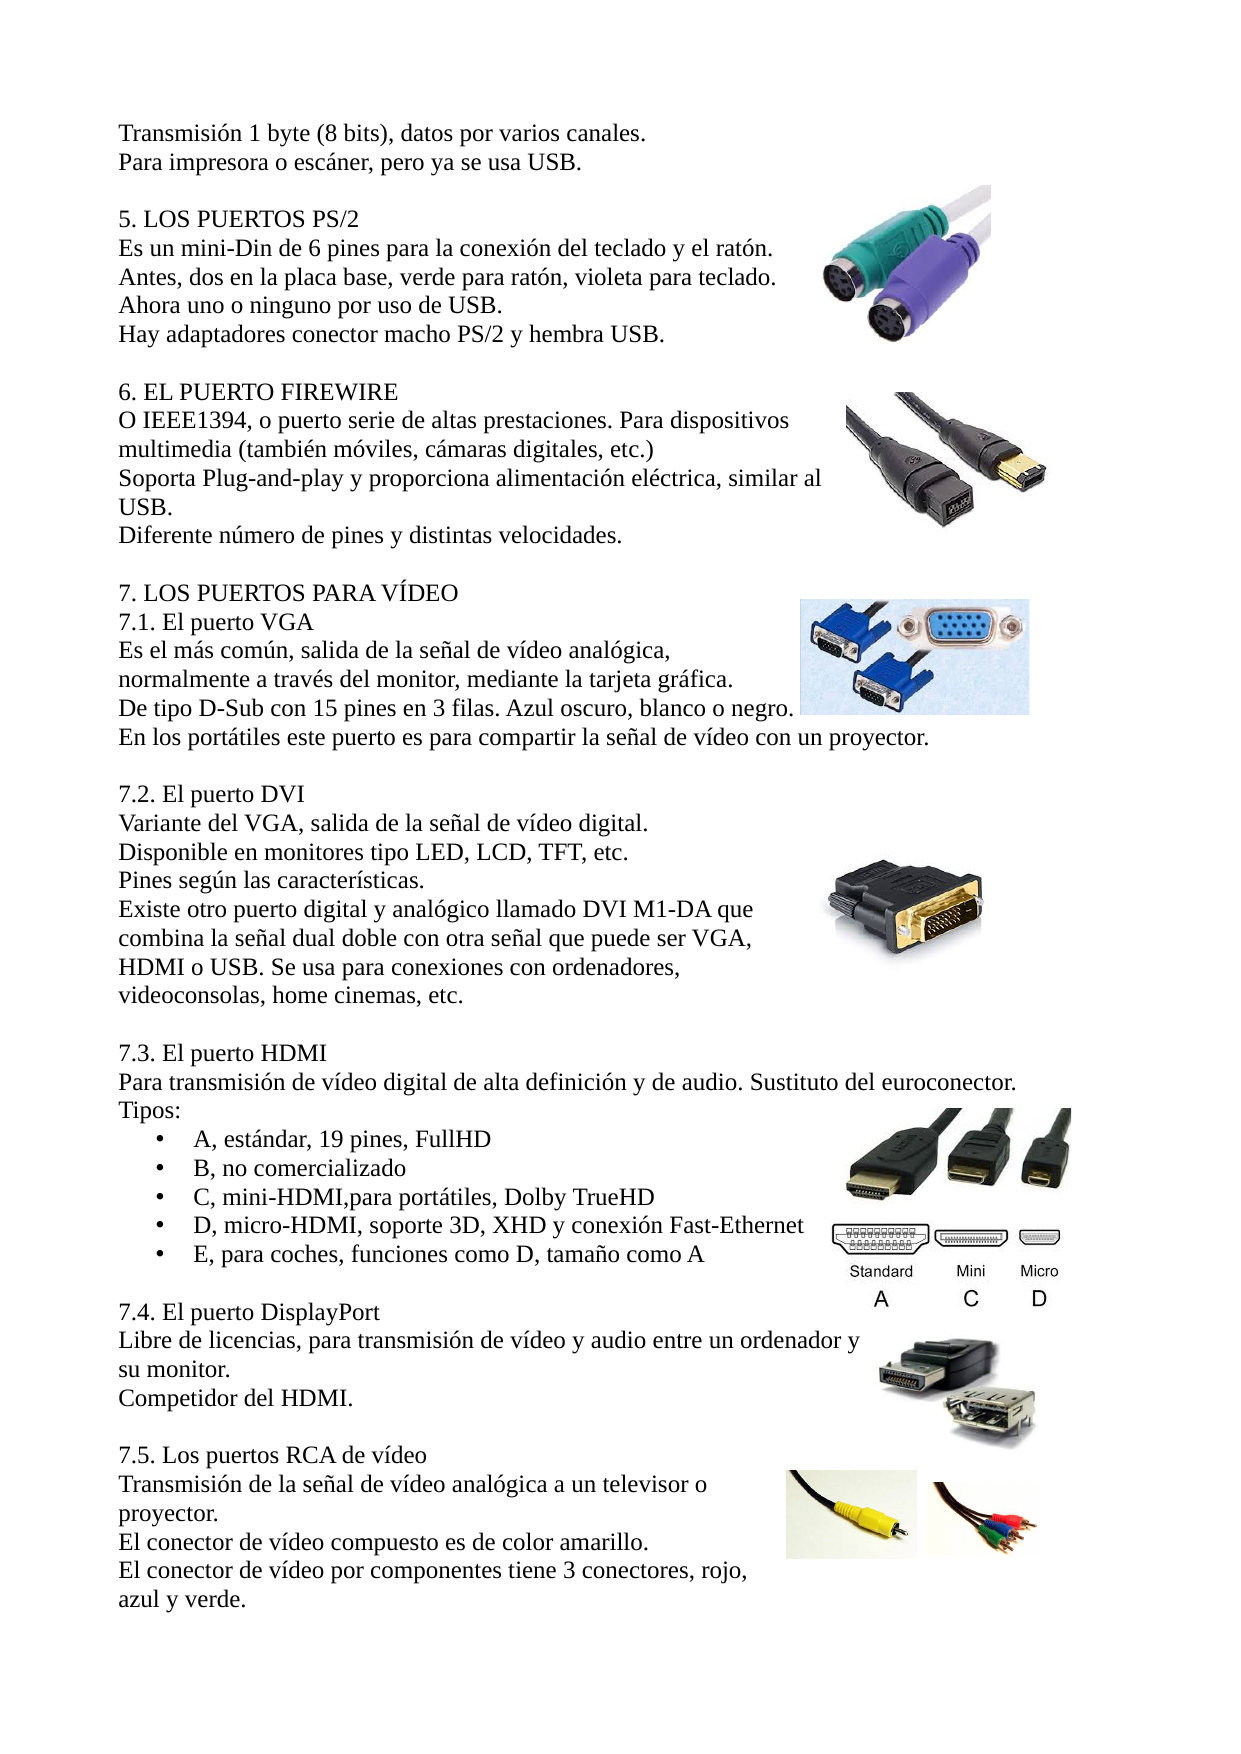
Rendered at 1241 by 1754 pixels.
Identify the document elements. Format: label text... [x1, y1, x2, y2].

text O IEEE1394, o puerto serie de altas prestaciones. Para dispositivos multimedia (también móviles, cámaras digitales, etc.) [118, 406, 846, 463]
picture [816, 801, 1002, 987]
text [991, 262, 1122, 291]
text Variante del VGA, salida de la señal de vídeo digital. [118, 808, 816, 837]
text [1002, 808, 1122, 837]
text [1041, 1527, 1122, 1556]
text Competidor del HDMI. [118, 1383, 874, 1412]
picture [846, 392, 1057, 545]
text 7.4. El puerto DisplayPort [118, 1297, 1122, 1326]
text [991, 233, 1122, 262]
list [1072, 1239, 1122, 1268]
picture [807, 185, 991, 369]
text Para transmisión de vídeo digital de alta definición y de audio. Sustituto del euroconector. [118, 1067, 1122, 1096]
text [991, 204, 1122, 233]
picture [800, 599, 1030, 715]
picture [874, 1329, 1045, 1453]
text [1030, 607, 1122, 636]
list D, micro-HDMI, soporte 3D, XHD y conexión Fast-Ethernet [156, 1211, 829, 1239]
list B, no comercializado [156, 1153, 829, 1182]
text 6. EL PUERTO FIREWIRE [118, 377, 1122, 406]
text El conector de vídeo compuesto es de color amarillo. [118, 1527, 785, 1556]
text Diferente número de pines y distintas velocidades. [118, 521, 1122, 549]
text [1057, 406, 1122, 463]
list C, mini-HDMI,para portátiles, Dolby TrueHD [156, 1182, 829, 1211]
text Para impresora o escáner, pero ya se usa USB. [118, 147, 1122, 176]
text Soporta Plug-and-play y proporciona alimentación eléctrica, similar al USB. [118, 463, 846, 521]
picture [785, 1470, 918, 1559]
list A, estándar, 19 pines, FullHD [156, 1124, 829, 1153]
text [991, 291, 1122, 319]
text [1030, 636, 1122, 693]
list [1072, 1211, 1122, 1239]
text 7. LOS PUERTOS PARA VÍDEO [118, 578, 1122, 607]
text Es el más común, salida de la señal de vídeo analógica, normalmente a través del monitor, mediante la tarjeta gráfica. [118, 636, 800, 693]
text 7.3. El puerto HDMI [118, 1038, 1122, 1067]
picture [829, 1108, 1072, 1316]
text [1057, 463, 1122, 521]
list [1072, 1124, 1122, 1153]
text 7.5. Los puertos RCA de vídeo [118, 1441, 1122, 1469]
text Ahora uno o ninguno por uso de USB. [118, 291, 807, 319]
list [1072, 1153, 1122, 1182]
text Disponible en monitores tipo LED, LCD, TFT, etc. [118, 837, 816, 866]
text 7.1. El puerto VGA [118, 607, 800, 636]
text Hay adaptadores conector macho PS/2 y hembra USB. [118, 319, 807, 348]
text 7.2. El puerto DVI [118, 779, 1122, 808]
text Existe otro puerto digital y analógico llamado DVI M1-DA que combina la señal dual doble con otra señal que puede ser VGA, HDMI o USB. Se usa para conexiones con ordenadores, videoconsolas, home cinemas, etc. [118, 894, 1122, 1009]
text El conector de vídeo por componentes tiene 3 conectores, rojo, azul y verde. [118, 1556, 1122, 1613]
text Pines según las características. [118, 866, 816, 894]
text 5. LOS PUERTOS PS/2 [118, 204, 807, 233]
text Transmisión de la señal de vídeo analógica a un televisor o proyector. [118, 1469, 1122, 1527]
text Tipos: [118, 1096, 1122, 1124]
list [1072, 1182, 1122, 1211]
text [1045, 1383, 1122, 1412]
text [1002, 866, 1122, 894]
text Libre de licencias, para transmisión de vídeo y audio entre un ordenador y su monitor. [118, 1326, 1122, 1383]
text [991, 319, 1122, 348]
text Antes, dos en la placa base, verde para ratón, violeta para teclado. [118, 262, 807, 291]
picture [926, 1482, 1041, 1556]
text Es un mini-Din de 6 pines para la conexión del teclado y el ratón. [118, 233, 807, 262]
text De tipo D-Sub con 15 pines en 3 filas. Azul oscuro, blanco o negro. [118, 693, 1122, 722]
text En los portátiles este puerto es para compartir la señal de vídeo con un proyector. [118, 722, 1122, 751]
text [1002, 837, 1122, 866]
text Transmisión 1 byte (8 bits), datos por varios canales. [118, 118, 1122, 147]
list E, para coches, funciones como D, tamaño como A [156, 1239, 829, 1268]
